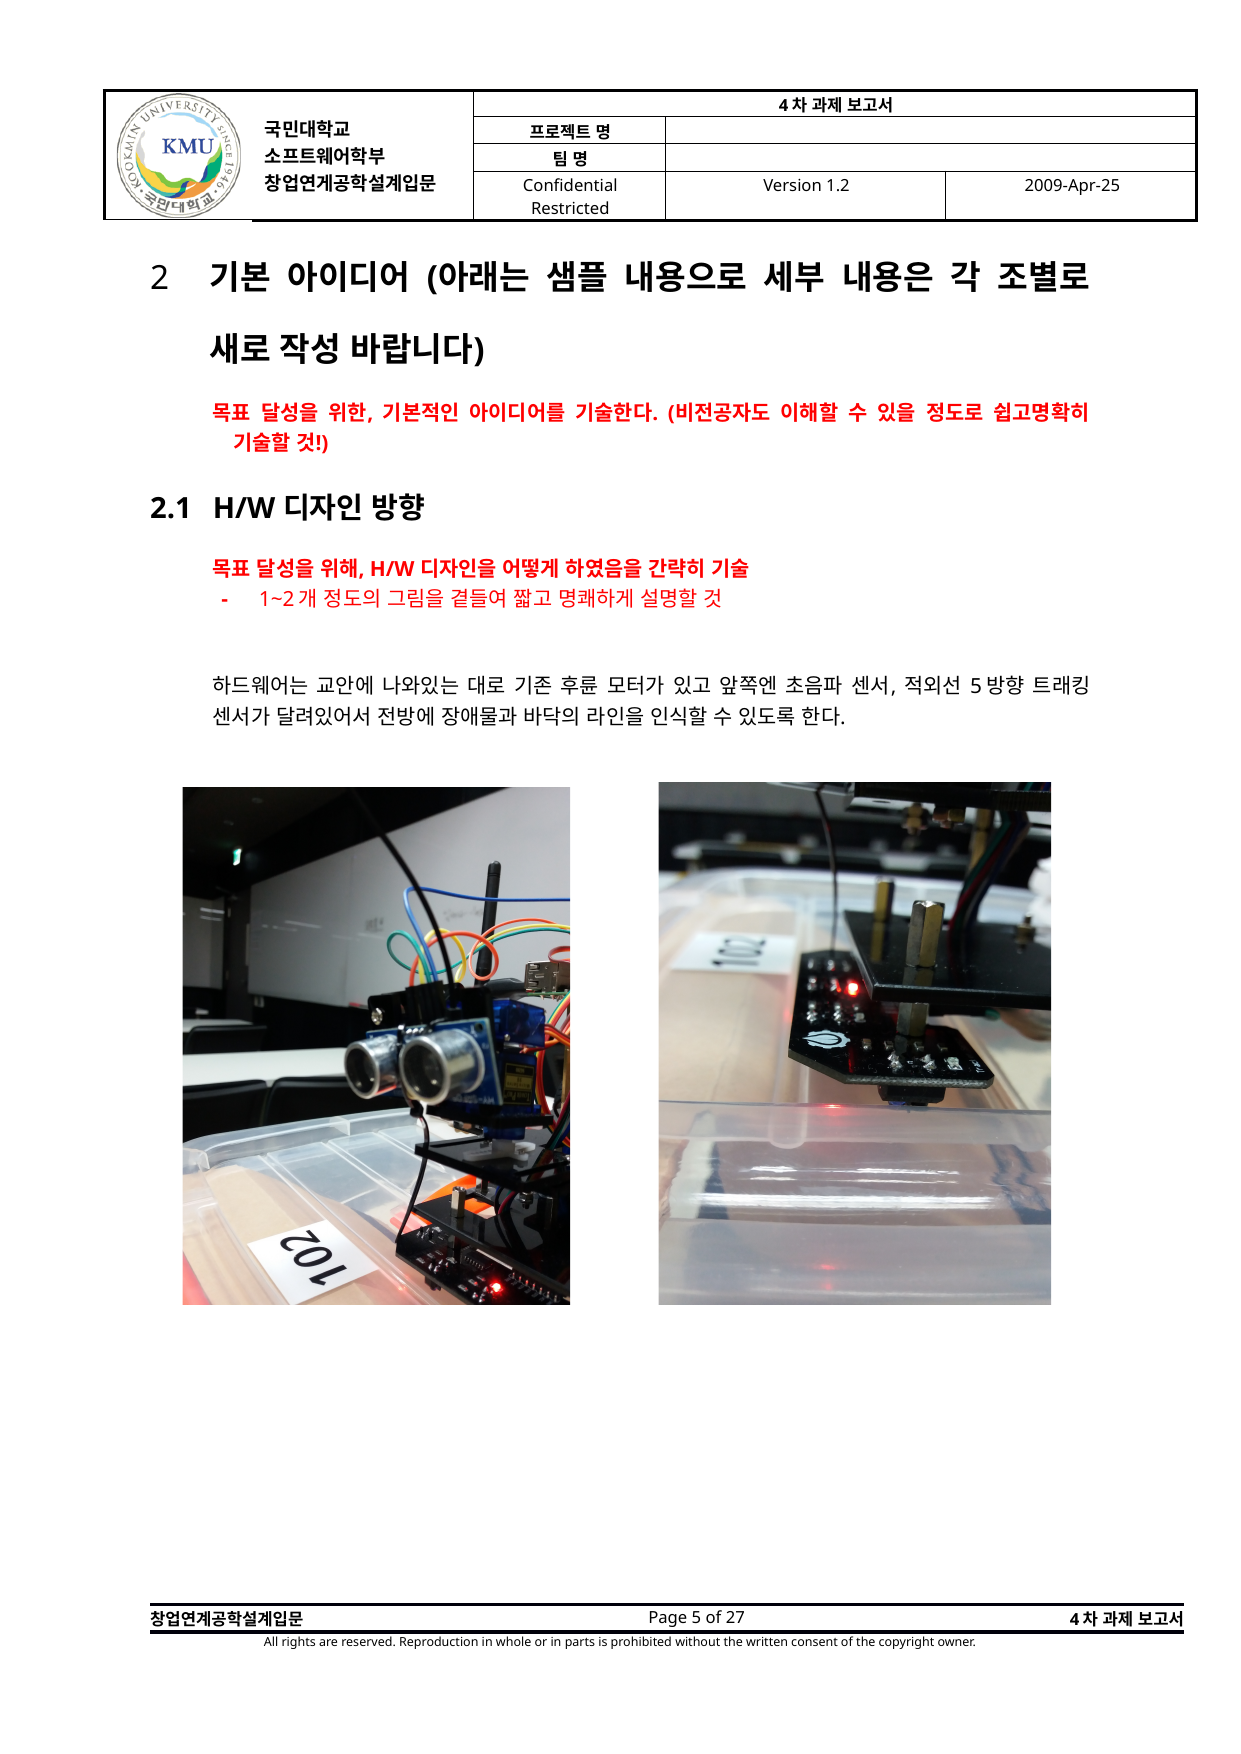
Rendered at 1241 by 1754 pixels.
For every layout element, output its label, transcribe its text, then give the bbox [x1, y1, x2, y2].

subtitle 기본 아이디어 (아래는 샘플 내용으로 세부 내용은 각 조별로 새로 작성 바랍니다) [150, 251, 1090, 372]
text 하드웨어는 교안에 나와있는 대로 기존 후륜 모터가 있고 앞쪽엔 초음파 센서, 적외선 5방향 트래킹 센서가 달려있어서 전방에 장애물과 바닥의 라인을 인식할 수 있도록 한다. [212, 670, 1090, 730]
subtitle H/W 디자인 방향 [150, 485, 1090, 527]
text 목표 달성을 위한, 기본적인 아이디어를 기술한다. (비전공자도 이해할 수 있을 정도로 쉽고명확히 기술할 것!) [212, 396, 1090, 456]
list 1~2개 정도의 그림을 곁들여 짧고 명쾌하게 설명할 것 [221, 583, 1090, 613]
text 목표 달성을 위해, H/W 디자인을 어떻게 하였음을 간략히 기술 [212, 552, 1090, 583]
picture [658, 782, 1052, 1305]
picture [182, 787, 571, 1305]
